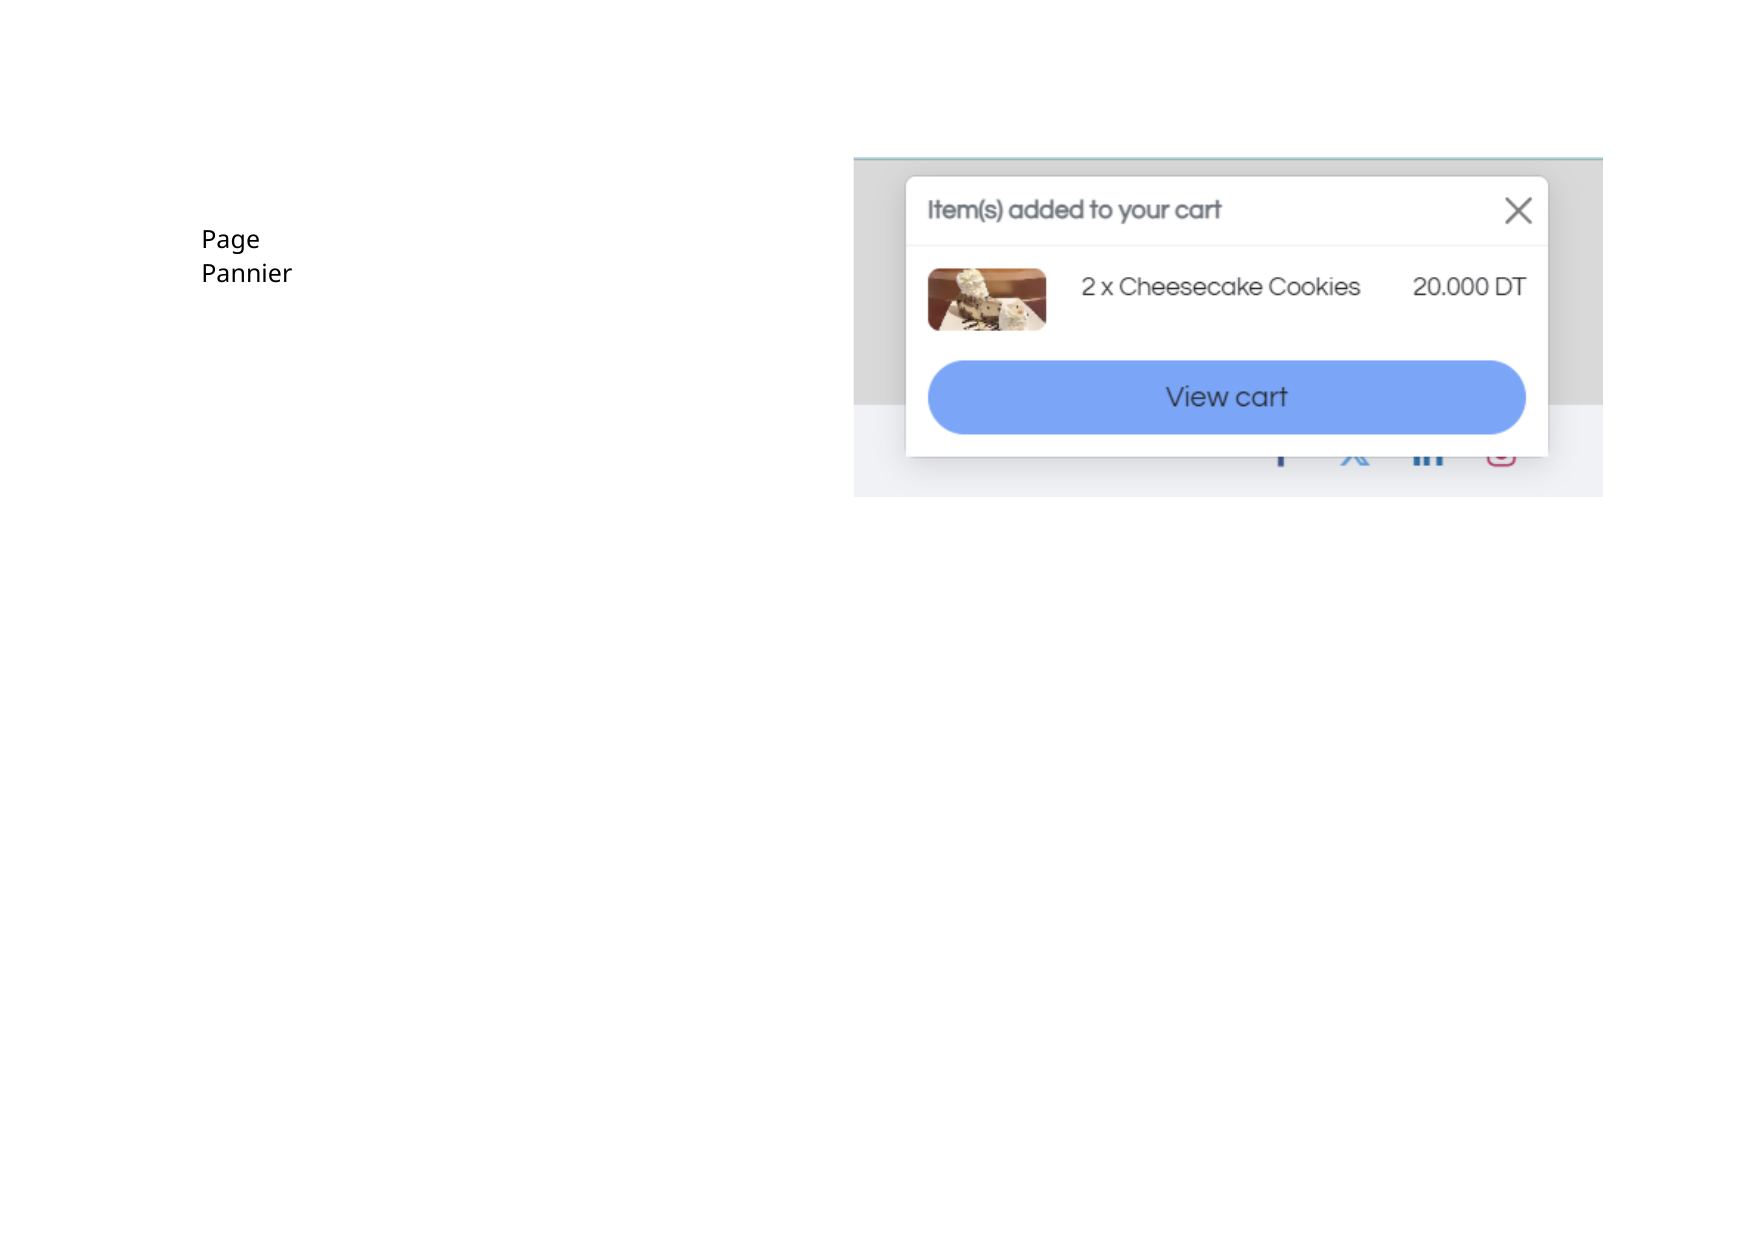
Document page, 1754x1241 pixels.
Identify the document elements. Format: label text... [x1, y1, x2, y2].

text Page Pannier [201, 221, 334, 289]
